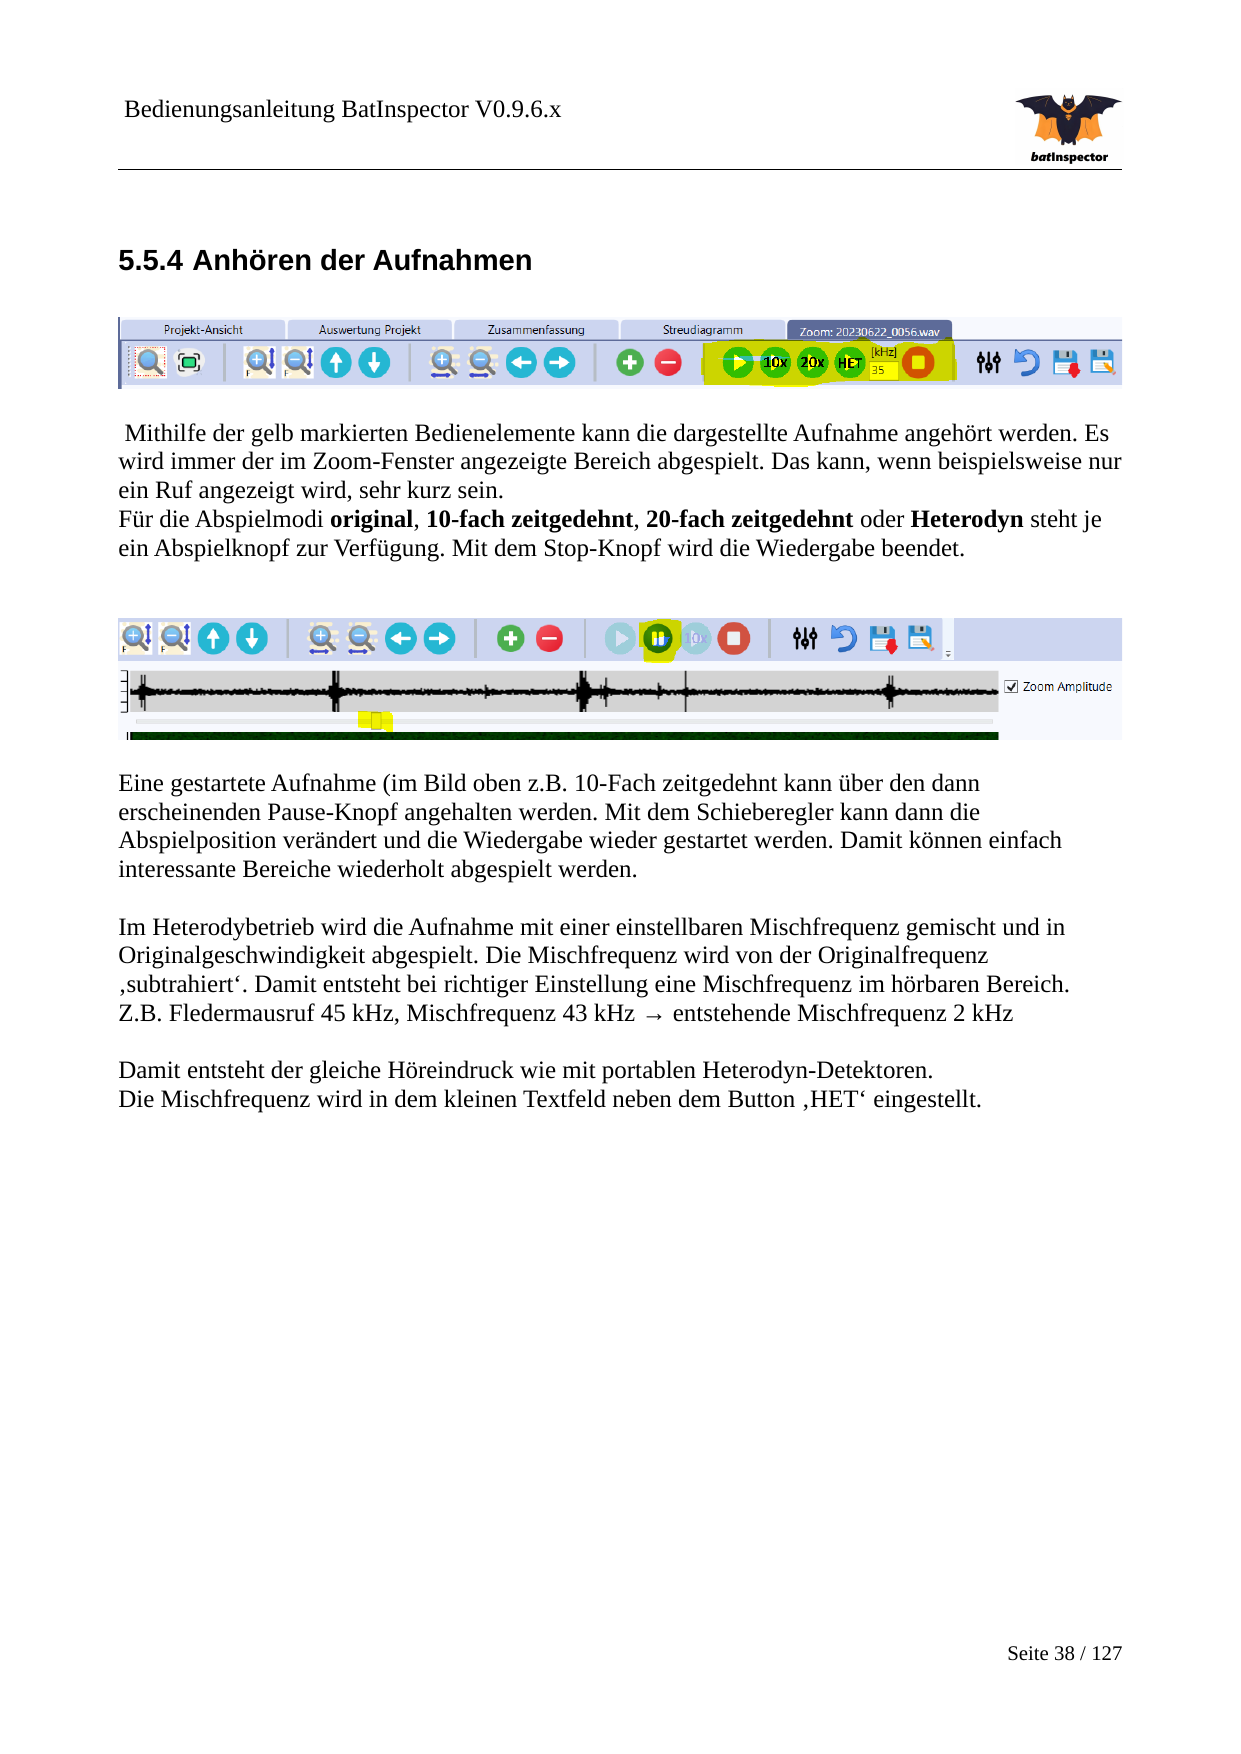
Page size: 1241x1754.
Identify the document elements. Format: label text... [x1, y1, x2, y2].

text Im Heterodybetrieb wird die Aufnahme mit einer einstellbaren Mischfrequenz gemischt und in Originalgeschwindigkeit abgespielt. Die Mischfrequenz wird von der Originalfrequenz ‚subtrahiert‘. Damit entsteht bei richtiger Einstellung eine Mischfrequenz im hörbaren Bereich. [118, 912, 1122, 998]
text Mithilfe der gelb markierten Bedienelemente kann die dargestellte Aufnahme angehört werden. Es wird immer der im Zoom-Fenster angezeigte Bereich abgespielt. Das kann, wenn beispielsweise nur ein Ruf angezeigt wird, sehr kurz sein. [118, 418, 1122, 504]
picture [118, 618, 1123, 740]
text Für die Abspielmodi original, 10-fach zeitgedehnt, 20-fach zeitgedehnt oder Heterodyn steht je ein Abspielknopf zur Verfügung. Mit dem Stop-Knopf wird die Wiedergabe beendet. [118, 504, 1122, 561]
text Eine gestartete Aufnahme (im Bild oben z.B. 10-Fach zeitgedehnt kann über den dann erscheinenden Pause-Knopf angehalten werden. Mit dem Schieberegler kann dann die Abspielposition verändert und die Wiedergabe wieder gestartet werden. Damit können einfach interessante Bereiche wiederholt abgespielt werden. [118, 768, 1122, 883]
picture [1015, 88, 1125, 165]
text Damit entsteht der gleiche Höreindruck wie mit portablen Heterodyn-Detektoren. [118, 1056, 1122, 1084]
subtitle Anhören der Aufnahmen [118, 243, 1122, 276]
text Z.B. Fledermausruf 45 kHz, Mischfrequenz 43 kHz → entstehende Mischfrequenz 2 kHz [118, 998, 1122, 1027]
picture [118, 317, 1123, 389]
text Die Mischfrequenz wird in dem kleinen Textfeld neben dem Button ‚HET‘ eingestellt. [118, 1084, 1122, 1113]
